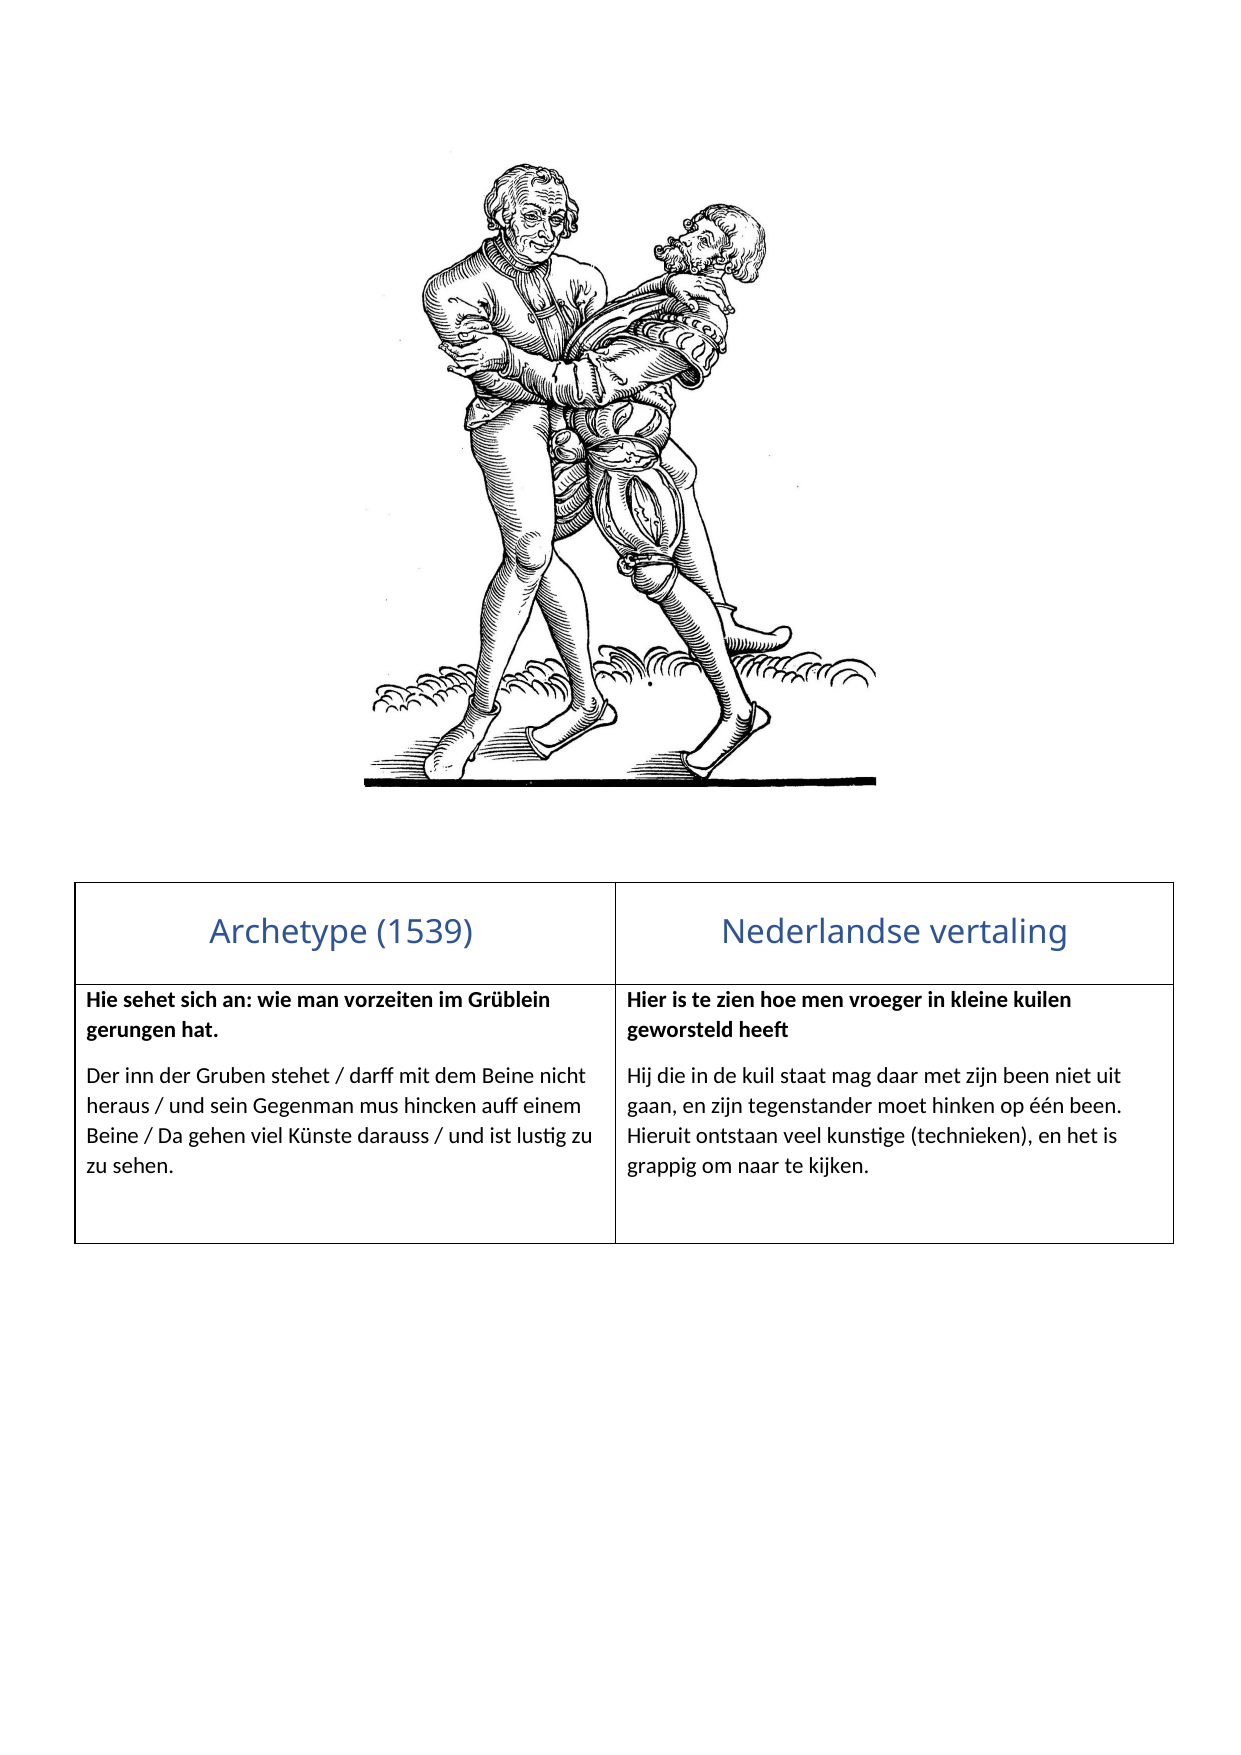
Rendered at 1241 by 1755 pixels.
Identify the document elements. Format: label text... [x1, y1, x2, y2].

table_cell Hier is te zien hoe men vroeger in kleine kuilen geworsteld heeft Hij die in de kuil staat mag daar met zijn been niet uit gaan, en zijn tegenstander moet hinken op één been. Hieruit ontstaan veel kunstige (technieken), en het is grappig om naar te kijken. [616, 985, 1173, 1243]
table_header Nederlandse vertaling [616, 883, 1173, 984]
table_header Archetype (1539) [76, 883, 615, 984]
picture [364, 103, 877, 787]
table_cell Hie sehet sich an: wie man vorzeiten im Grüblein gerungen hat. Der inn der Gruben stehet / darff mit dem Beine nicht heraus / und sein Gegenman mus hincken auff einem Beine / Da gehen viel Künste darauss / und ist lustig zu zu sehen. [76, 985, 615, 1243]
